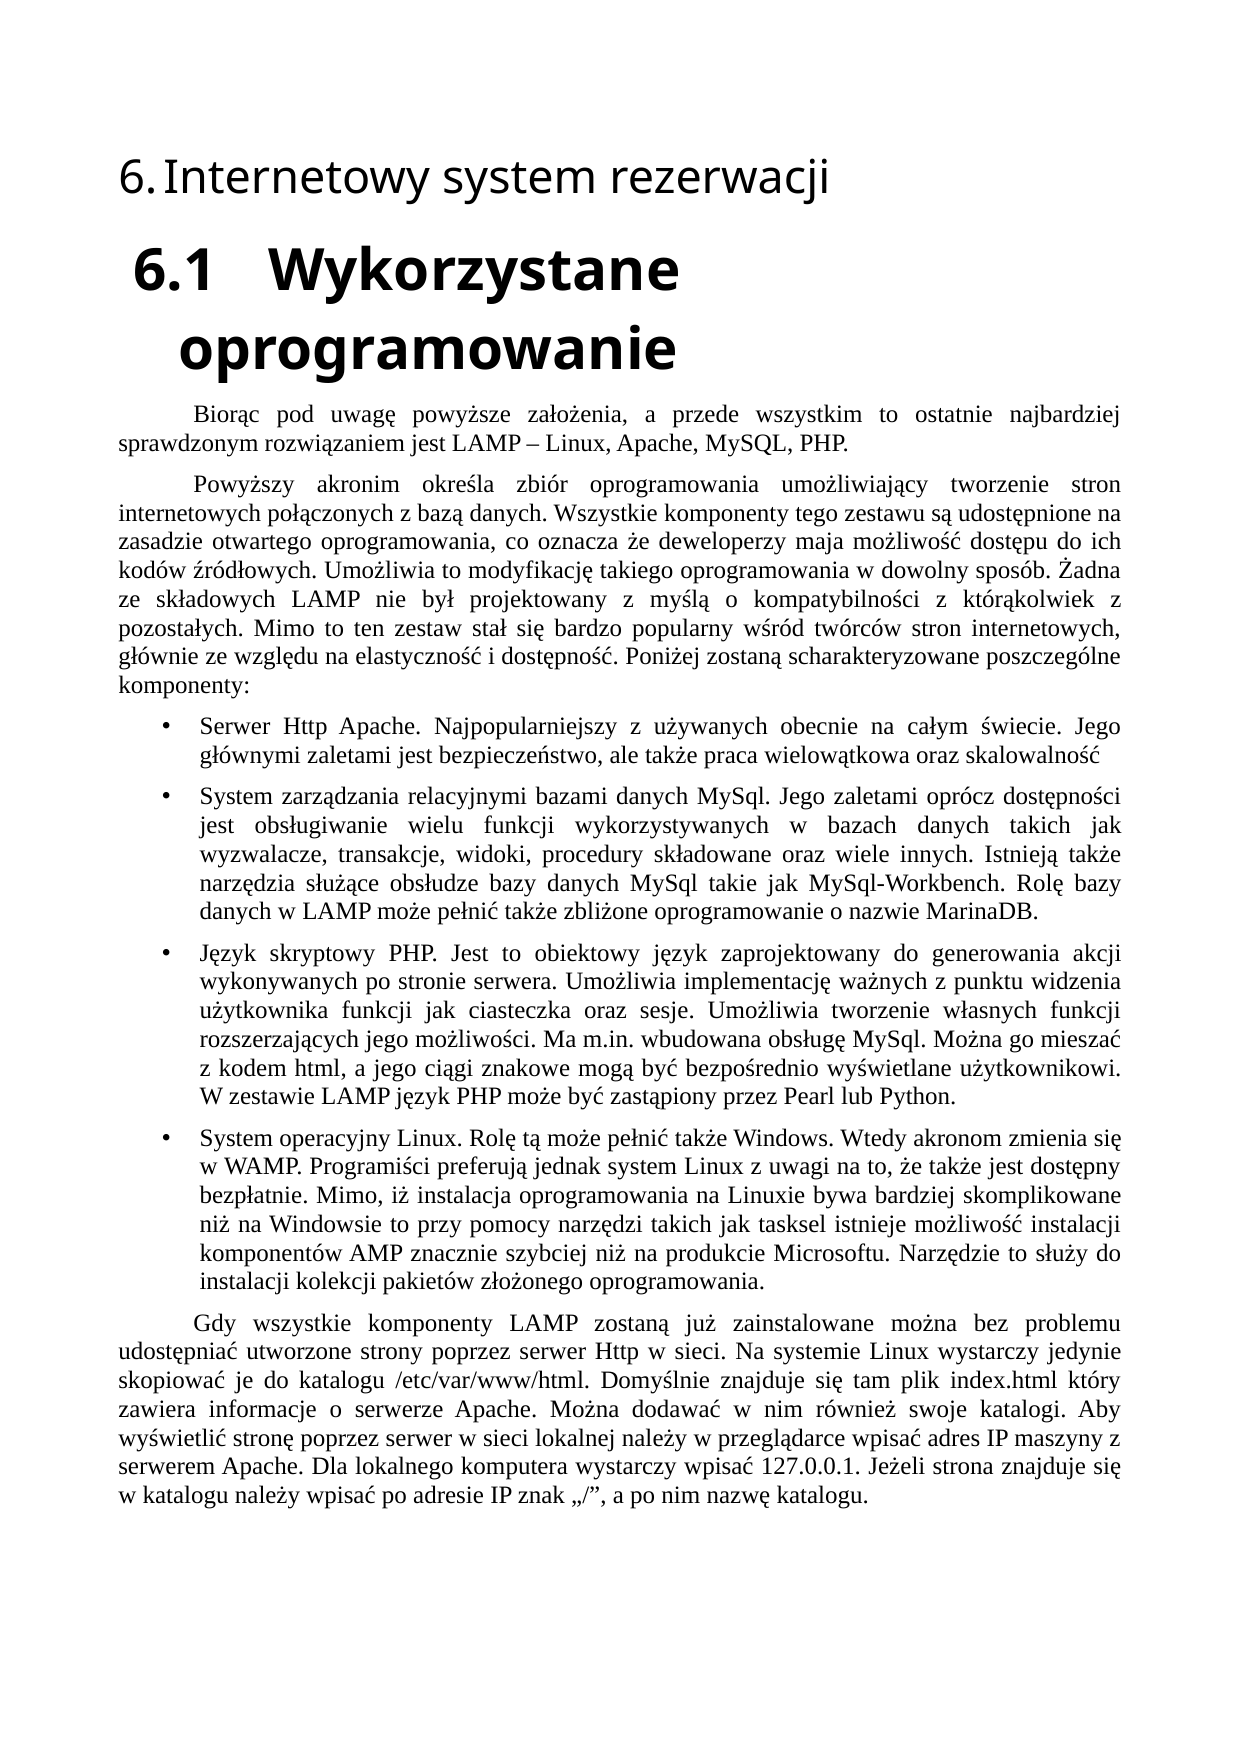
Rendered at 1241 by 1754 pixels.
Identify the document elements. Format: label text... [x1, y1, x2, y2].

list System operacyjny Linux. Rolę tą może pełnić także Windows. Wtedy akronom zmienia się w WAMP. Programiści preferują jednak system Linux z uwagi na to, że także jest dostępny bezpłatnie. Mimo, iż instalacja oprogramowania na Linuxie bywa bardziej skomplikowane niż na Windowsie to przy pomocy narzędzi takich jak tasksel istnieje możliwość instalacji komponentów AMP znacznie szybciej niż na produkcie Microsoftu. Narzędzie to służy do instalacji kolekcji pakietów złożonego oprogramowania. [162, 1123, 1122, 1295]
text Biorąc pod uwagę powyższe założenia, a przede wszystkim to ostatnie najbardziej sprawdzonym rozwiązaniem jest LAMP – Linux, Apache, MySQL, PHP. [118, 399, 1122, 456]
subtitle Wykorzystane oprogramowanie [118, 227, 1122, 386]
text Powyższy akronim określa zbiór oprogramowania umożliwiający tworzenie stron internetowych połączonych z bazą danych. Wszystkie komponenty tego zestawu są udostępnione na zasadzie otwartego oprogramowania, co oznacza że deweloperzy maja możliwość dostępu do ich kodów źródłowych. Umożliwia to modyfikację takiego oprogramowania w dowolny sposób. Żadna ze składowych LAMP nie był projektowany z myślą o kompatybilności z którąkolwiek z pozostałych. Mimo to ten zestaw stał się bardzo popularny wśród twórców stron internetowych, głównie ze względu na elastyczność i dostępność. Poniżej zostaną scharakteryzowane poszczególne komponenty: [118, 469, 1122, 699]
list System zarządzania relacyjnymi bazami danych MySql. Jego zaletami oprócz dostępności jest obsługiwanie wielu funkcji wykorzystywanych w bazach danych takich jak wyzwalacze, transakcje, widoki, procedury składowane oraz wiele innych. Istnieją także narzędzia służące obsłudze bazy danych MySql takie jak MySql-Workbench. Rolę bazy danych w LAMP może pełnić także zbliżone oprogramowanie o nazwie MarinaDB. [162, 781, 1122, 925]
list Serwer Http Apache. Najpopularniejszy z używanych obecnie na całym świecie. Jego głównymi zaletami jest bezpieczeństwo, ale także praca wielowątkowa oraz skalowalność [162, 711, 1122, 769]
text Gdy wszystkie komponenty LAMP zostaną już zainstalowane można bez problemu udostępniać utworzone strony poprzez serwer Http w sieci. Na systemie Linux wystarczy jedynie skopiować je do katalogu /etc/var/www/html. Domyślnie znajduje się tam plik index.html który zawiera informacje o serwerze Apache. Można dodawać w nim również swoje katalogi. Aby wyświetlić stronę poprzez serwer w sieci lokalnej należy w przeglądarce wpisać adres IP maszyny z serwerem Apache. Dla lokalnego komputera wystarczy wpisać 127.0.0.1. Jeżeli strona znajduje się w katalogu należy wpisać po adresie IP znak „/”, a po nim nazwę katalogu. [118, 1308, 1122, 1509]
list Język skryptowy PHP. Jest to obiektowy język zaprojektowany do generowania akcji wykonywanych po stronie serwera. Umożliwia implementację ważnych z punktu widzenia użytkownika funkcji jak ciasteczka oraz sesje. Umożliwia tworzenie własnych funkcji rozszerzających jego możliwości. Ma m.in. wbudowana obsługę MySql. Można go mieszać z kodem html, a jego ciągi znakowe mogą być bezpośrednio wyświetlane użytkownikowi. W zestawie LAMP język PHP może być zastąpiony przez Pearl lub Python. [162, 938, 1122, 1110]
subtitle Internetowy system rezerwacji [118, 143, 1122, 207]
